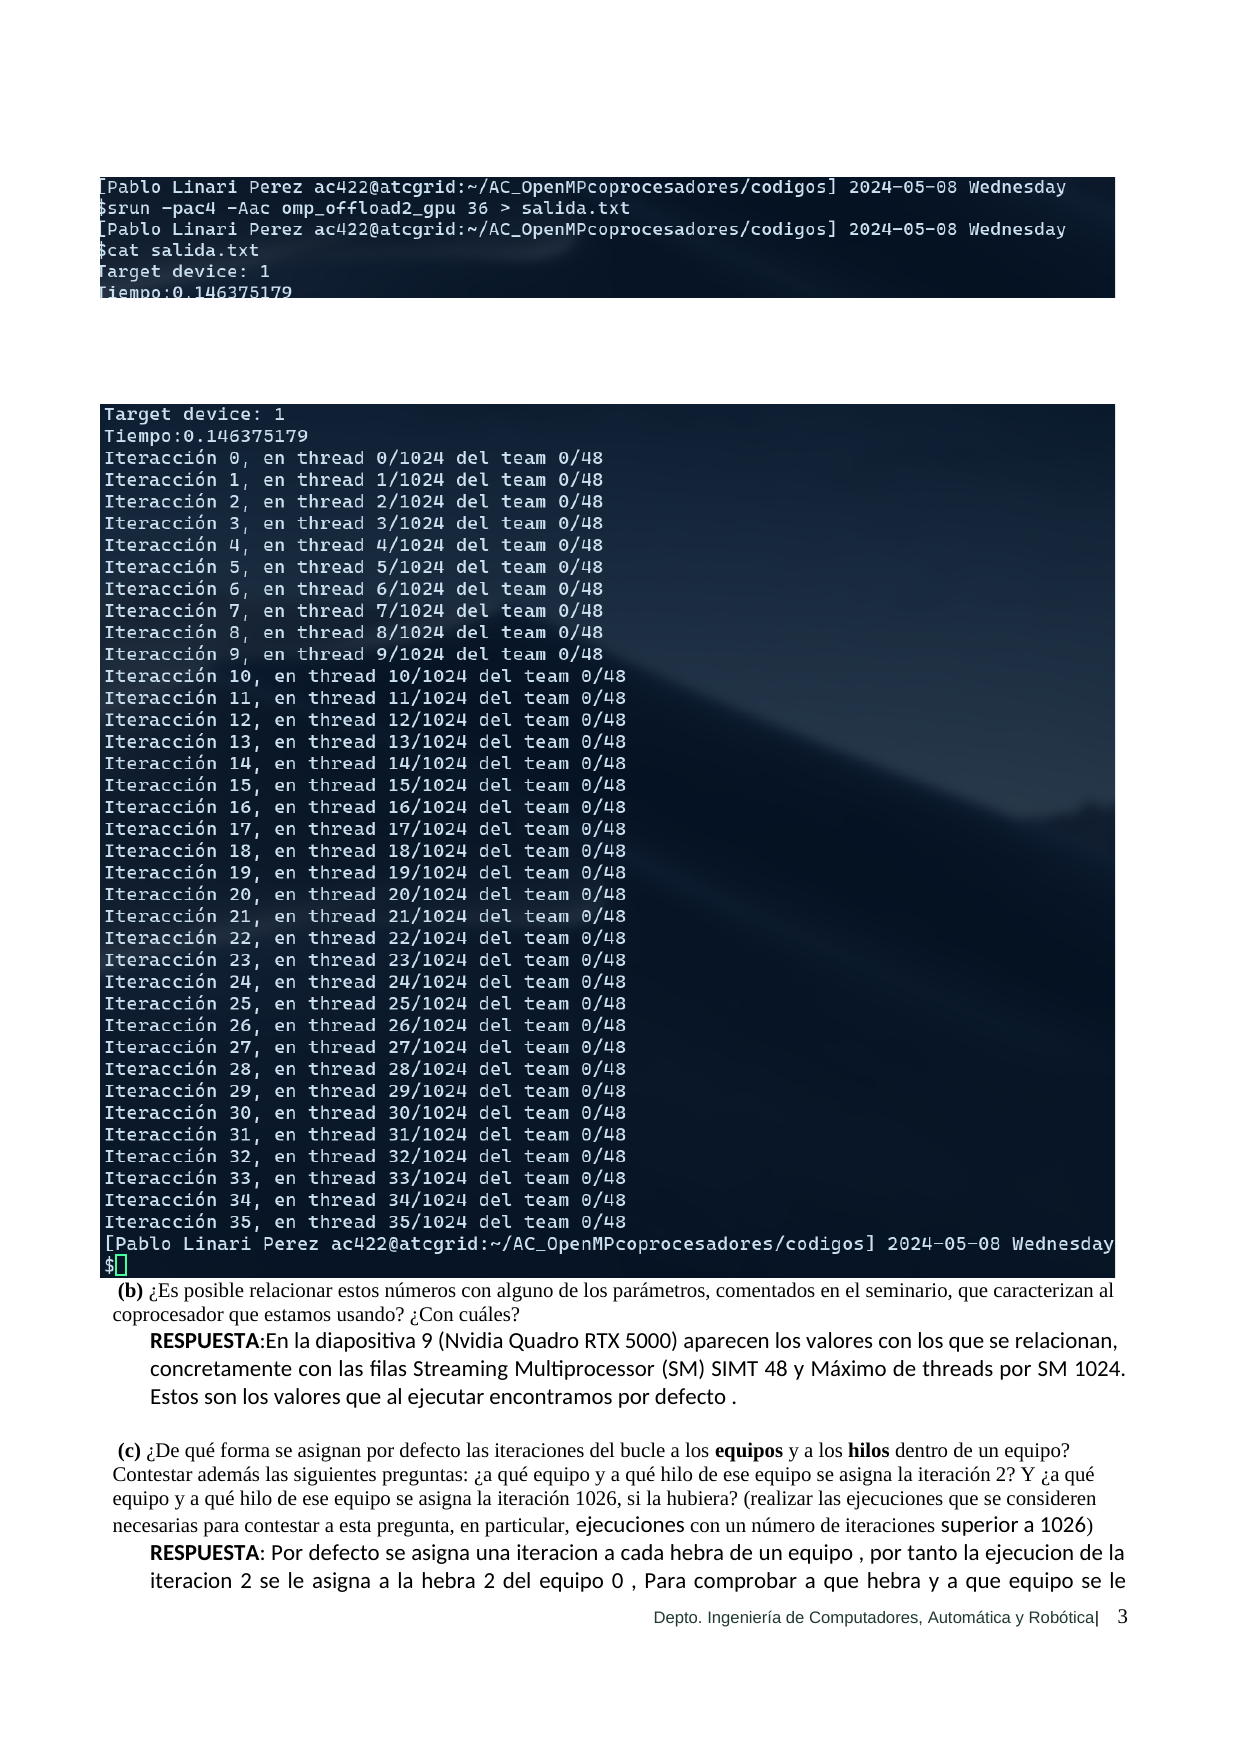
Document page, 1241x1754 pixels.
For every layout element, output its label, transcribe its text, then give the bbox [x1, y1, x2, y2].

list (c) ¿De qué forma se asignan por defecto las iteraciones del bucle a los equipos y a los hilos dentro de un equipo? Contestar además las siguientes preguntas: ¿a qué equipo y a qué hilo de ese equipo se asigna la iteración 2? Y ¿a qué equipo y a qué hilo de ese equipo se asigna la iteración 1026, si la hubiera? (realizar las ejecuciones que se consideren necesarias para contestar a esta pregunta, en particular, ejecuciones con un número de iteraciones superior a 1026) [112, 1438, 1128, 1538]
text concretamente con las filas Streaming Multiprocessor (SM) SIMT 48 y Máximo de threads por SM 1024. Estos son los valores que al ejecutar encontramos por defecto . [150, 1354, 1128, 1410]
list (b) ¿Es posible relacionar estos números con alguno de los parámetros, comentados en el seminario, que caracterizan al coprocesador que estamos usando? ¿Con cuáles? [112, 394, 1128, 1326]
picture [100, 177, 1116, 298]
text RESPUESTA: Por defecto se asigna una iteracion a cada hebra de un equipo , por tanto la ejecucion de la iteracion 2 se le asigna a la hebra 2 del equipo 0 , Para comprobar a que hebra y a que equipo se le [150, 1538, 1128, 1594]
picture [100, 404, 1116, 1278]
text RESPUESTA:En la diapositiva 9 (Nvidia Quadro RTX 5000) aparecen los valores con los que se relacionan, [150, 1326, 1128, 1354]
